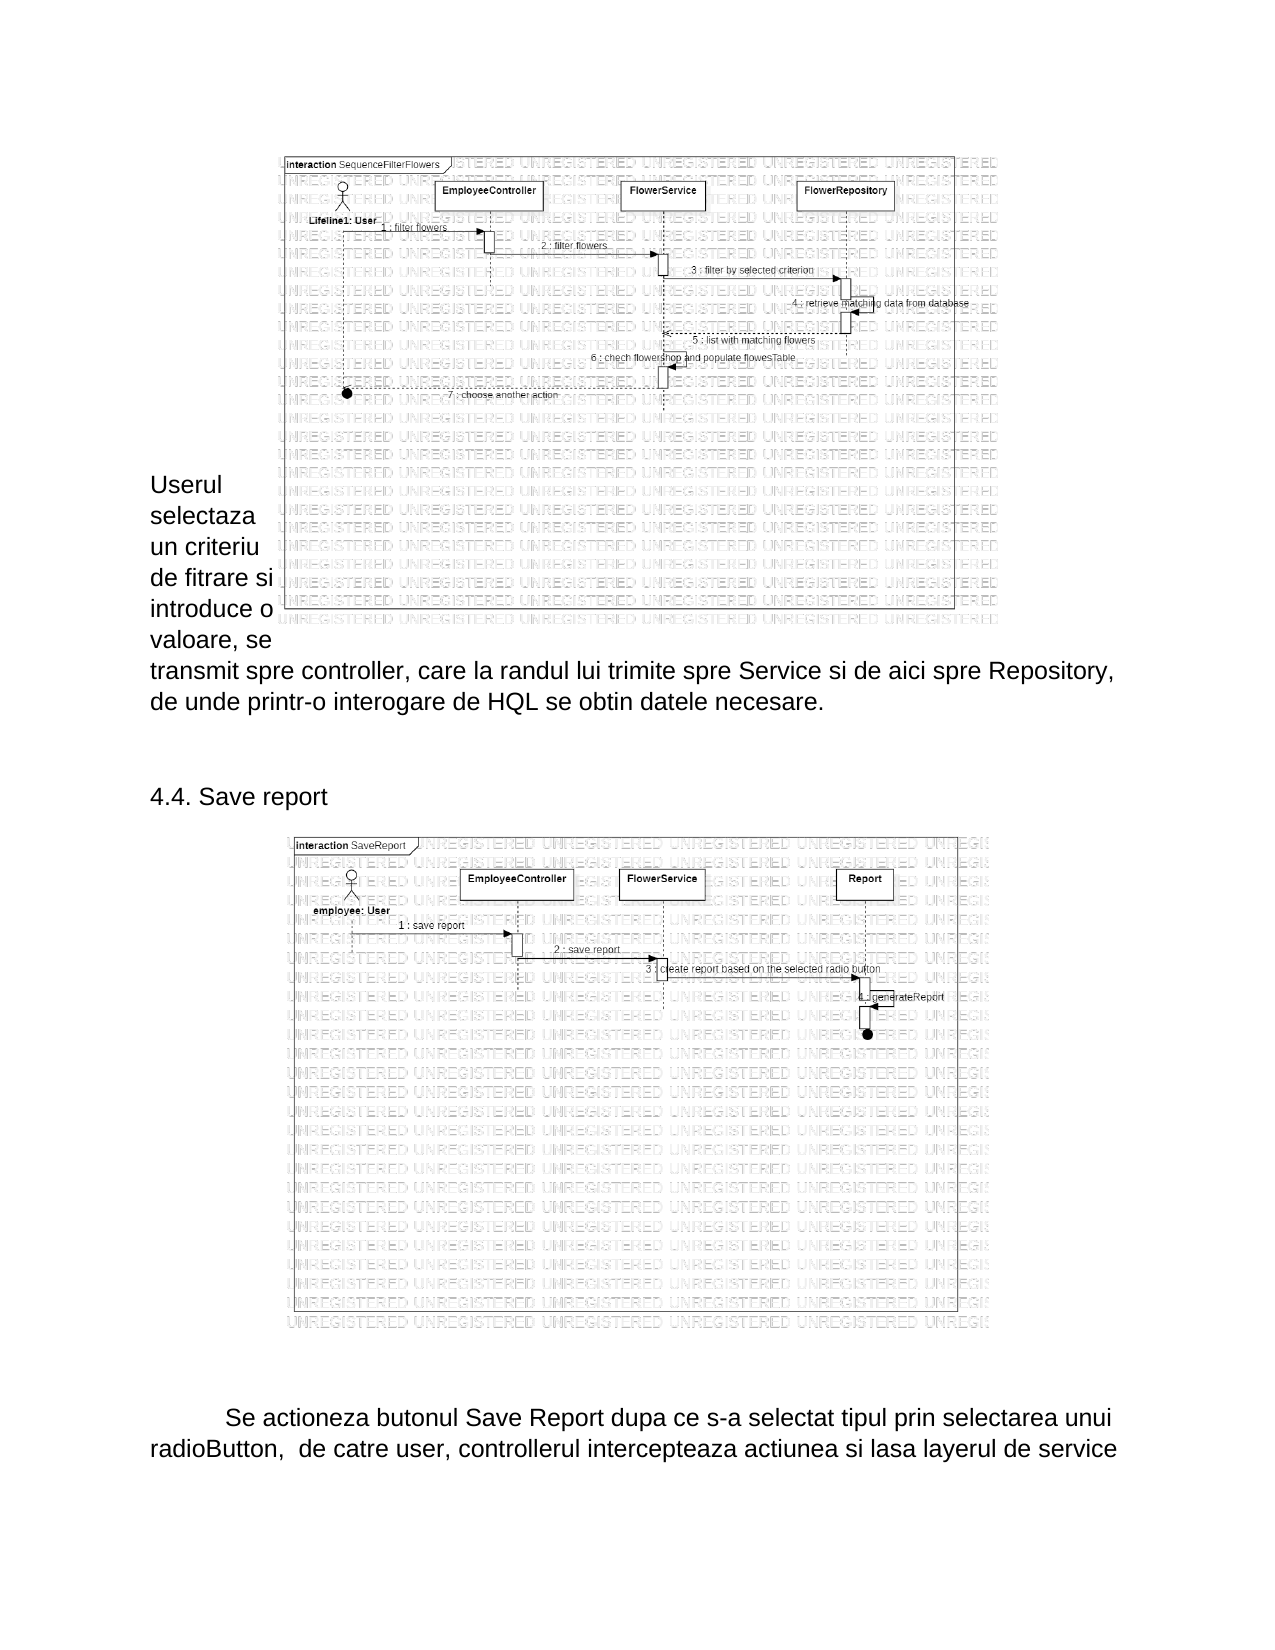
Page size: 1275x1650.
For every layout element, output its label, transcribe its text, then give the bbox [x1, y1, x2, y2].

text Se actioneza butonul Save Report dupa ce s-a selectat tipul prin selectarea unui radioButton, de catre user, controllerul intercepteaza actiunea si lasa layerul de service [150, 1402, 1125, 1462]
text Userul selectaza un criteriu de fitrare si introduce o valoare, se transmit spre controller, care la randul lui trimite spre Service si de aici spre Repository, de unde printr-o interogare de HQL se obtin datele necesare. [150, 436, 1125, 716]
picture [277, 150, 998, 639]
picture [286, 830, 989, 1343]
text 4.4. Save report [150, 782, 1125, 811]
